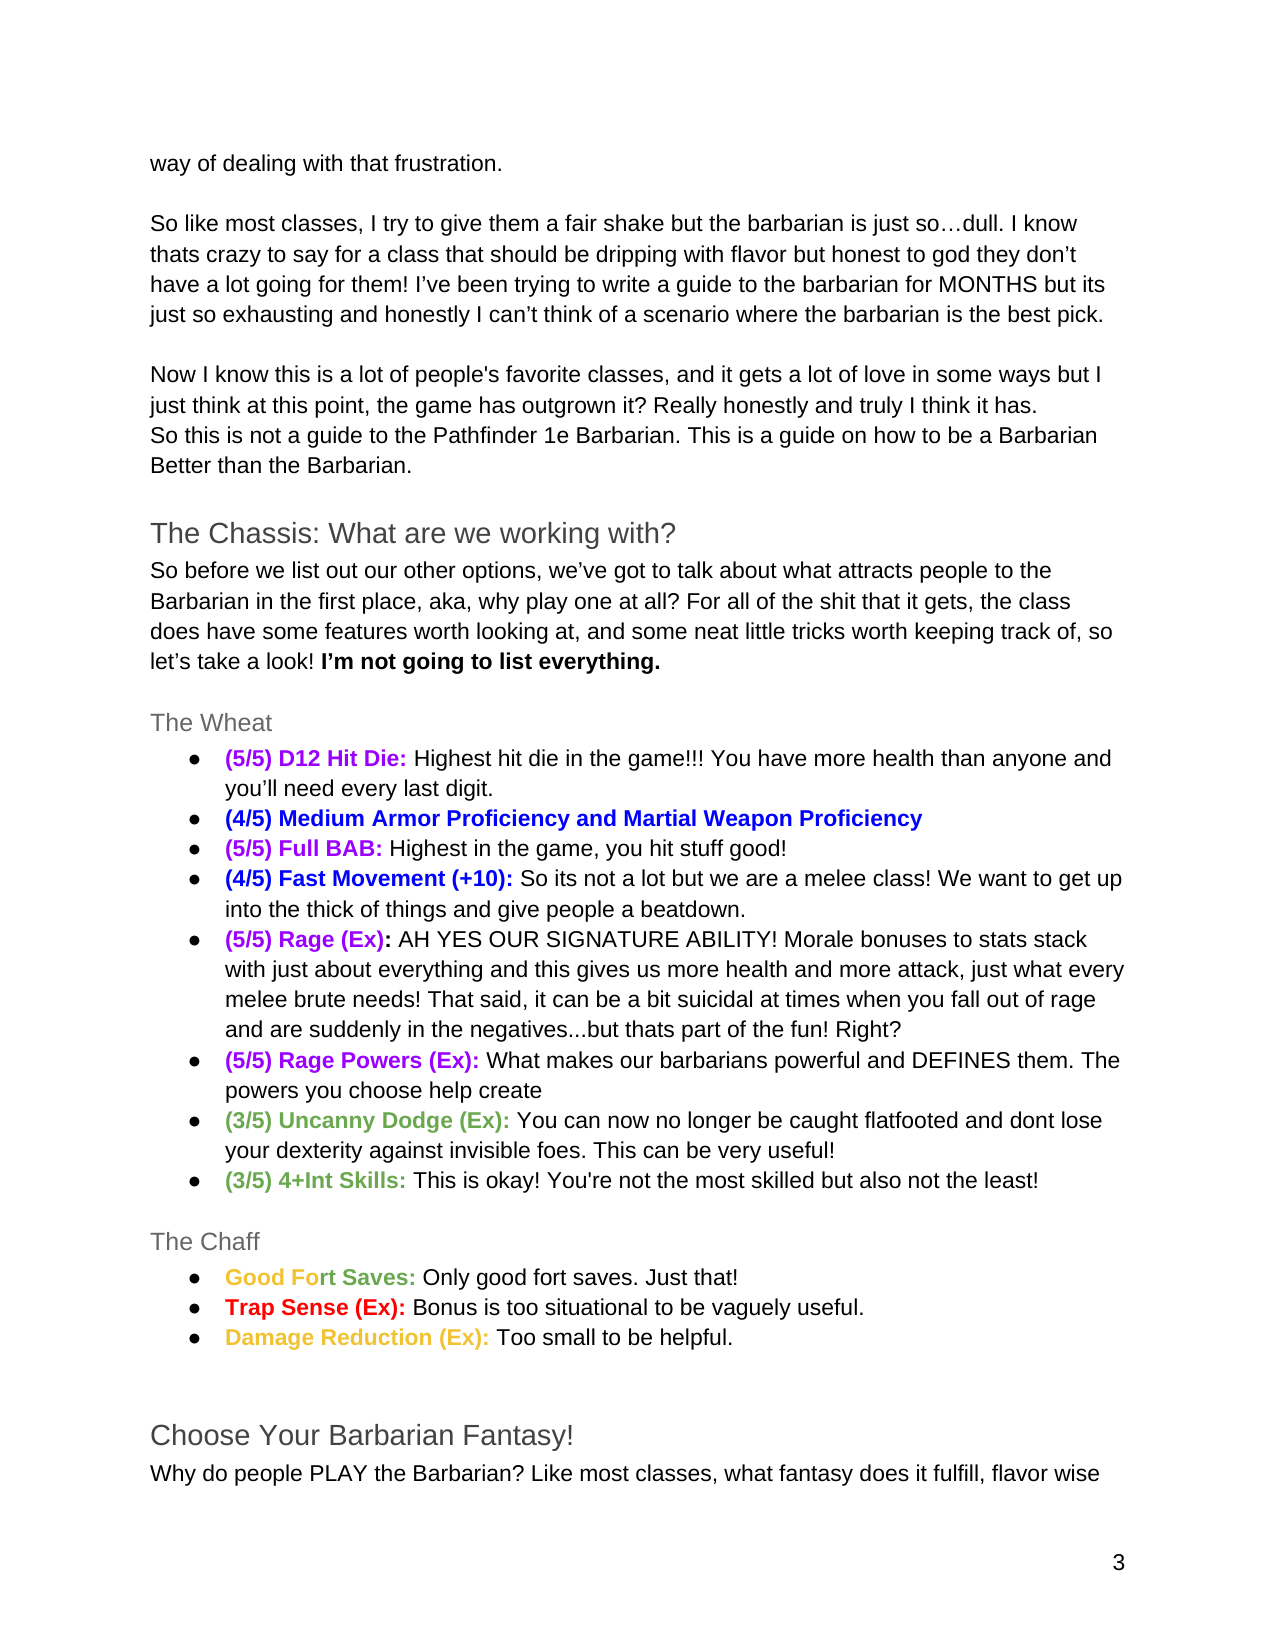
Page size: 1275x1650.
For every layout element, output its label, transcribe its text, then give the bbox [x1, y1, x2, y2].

subtitle The Chaff [150, 1227, 1125, 1256]
list Good Fort Saves: Only good fort saves. Just that! [187, 1264, 1125, 1290]
list (5/5) Full BAB: Highest in the game, you hit stuff good! [187, 835, 1125, 862]
subtitle The Chassis: What are we working with? [150, 516, 1125, 549]
text Why do people PLAY the Barbarian? Like most classes, what fantasy does it fulfill, flavor wise [150, 1460, 1125, 1486]
subtitle Choose Your Barbarian Fantasy! [150, 1418, 1125, 1452]
text So before we list out our other options, we’ve got to talk about what attracts people to the Barbarian in the first place, aka, why play one at all? For all of the shit that it gets, the class does have some features worth looking at, and some neat little tricks worth keeping track of, so let’s take a look! I’m not going to list everything. [150, 557, 1125, 674]
list (4/5) Fast Movement (+10): So its not a lot but we are a melee class! We want to get up into the thick of things and give people a beatdown. [187, 865, 1125, 922]
list (3/5) 4+Int Skills: This is okay! You're not the most skilled but also not the least! [187, 1167, 1125, 1194]
list (5/5) Rage Powers (Ex): What makes our barbarians powerful and DEFINES them. The powers you choose help create [187, 1047, 1125, 1103]
text So this is not a guide to the Pathfinder 1e Barbarian. This is a guide on how to be a Barbarian Better than the Barbarian. [150, 422, 1125, 478]
list Damage Reduction (Ex): Too small to be helpful. [187, 1324, 1125, 1351]
text So like most classes, I try to give them a fair shake but the barbarian is just so…dull. I know thats crazy to say for a class that should be dripping with flavor but honest to god they don’t have a lot going for them! I’ve been trying to write a guide to the barbarian for MONTHS but its just so exhausting and honestly I can’t think of a scenario where the barbarian is the best pick. Now I know this is a lot of people's favorite classes, and it gets a lot of love in some ways but I just think at this point, the game has outgrown it? Really honestly and truly I think it has. [150, 210, 1125, 418]
list (5/5) D12 Hit Die: Highest hit die in the game!!! You have more health than anyone and you’ll need every last digit. [187, 744, 1125, 801]
list (3/5) Uncanny Dodge (Ex): You can now no longer be caught flatfooted and dont lose your dexterity against invisible foes. This can be very useful! [187, 1107, 1125, 1164]
list Trap Sense (Ex): Bonus is too situational to be vaguely useful. [187, 1294, 1125, 1321]
text way of dealing with that frustration. [150, 150, 1125, 176]
list (5/5) Rage (Ex): AH YES OUR SIGNATURE ABILITY! Morale bonuses to stats stack with just about everything and this gives us more health and more attack, just what every melee brute needs! That said, it can be a bit suicidal at times when you fall out of rage and are suddenly in the negatives...but thats part of the fun! Right? [187, 926, 1125, 1043]
subtitle The Wheat [150, 707, 1125, 736]
list (4/5) Medium Armor Proficiency and Martial Weapon Proficiency [187, 805, 1125, 831]
